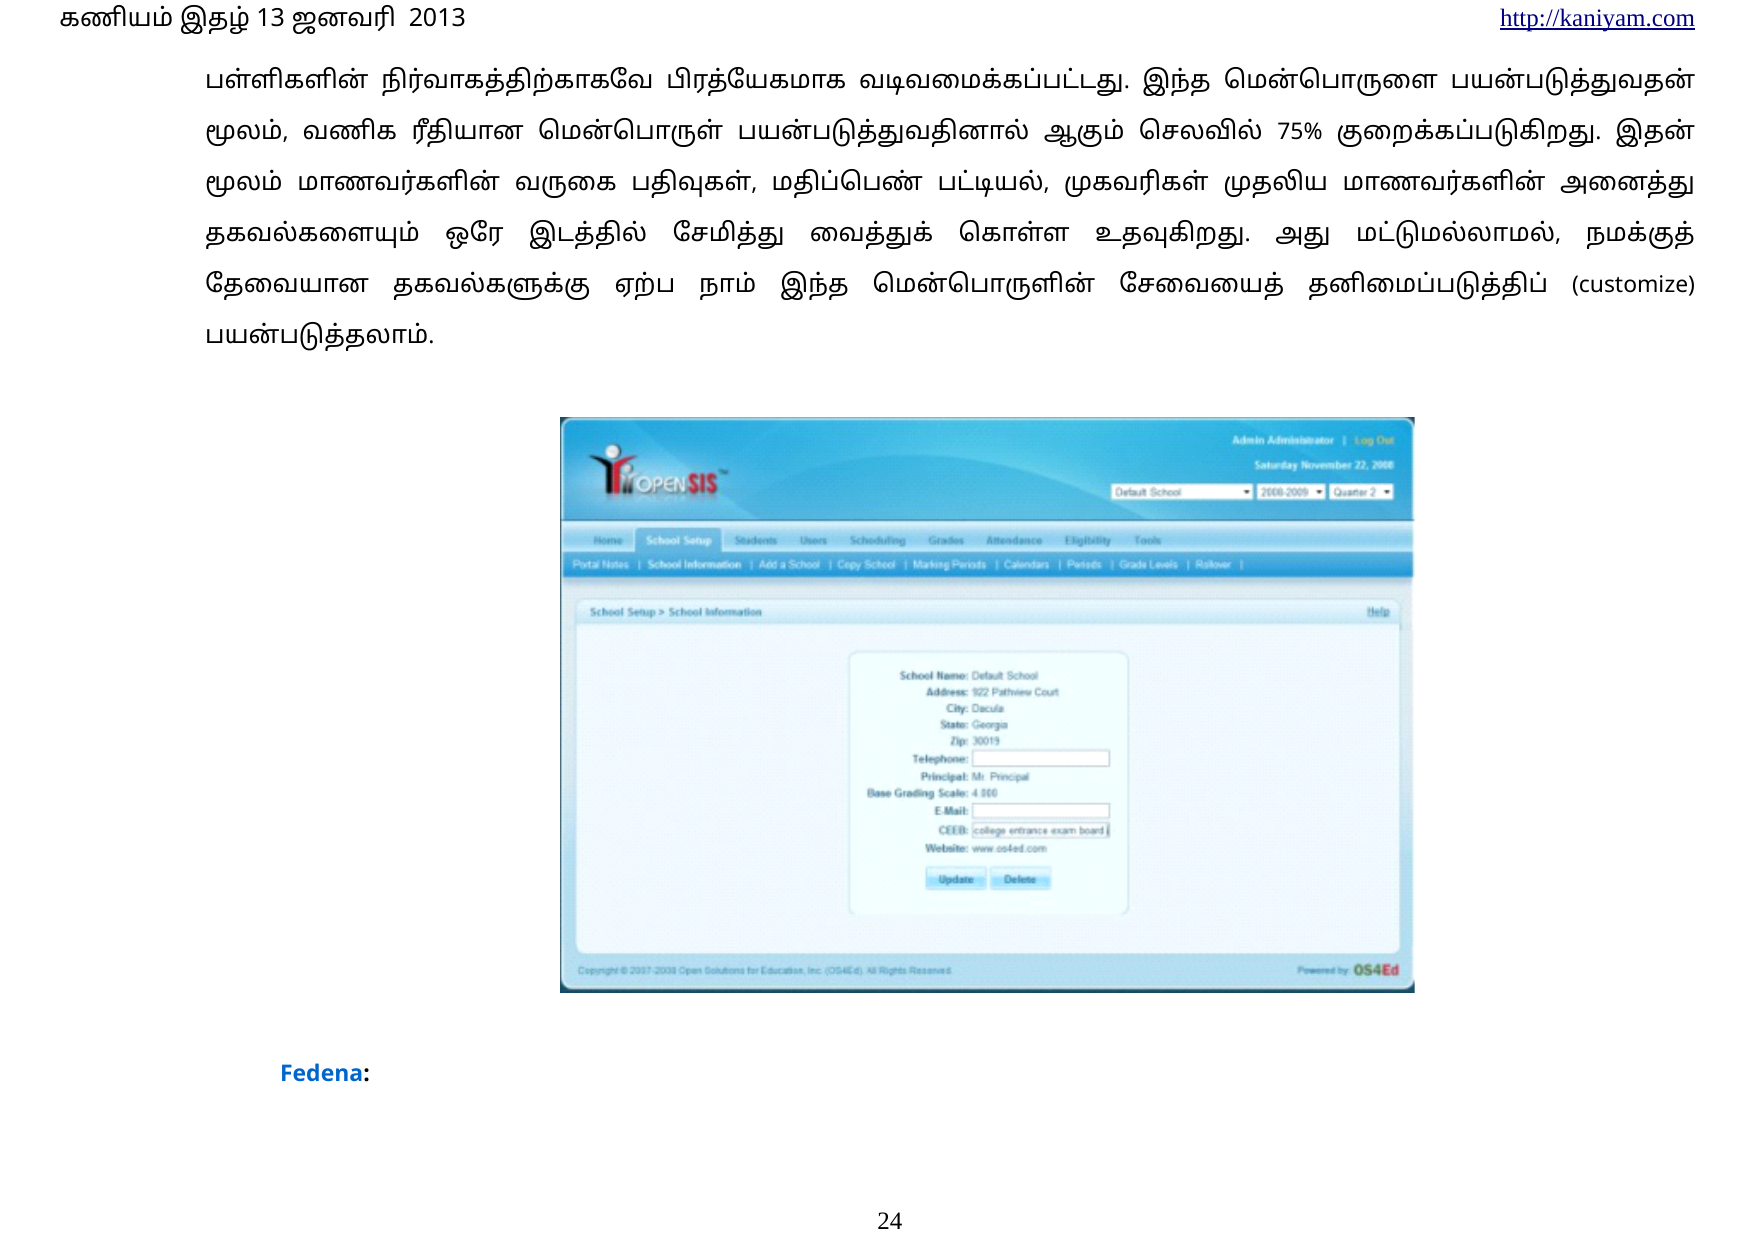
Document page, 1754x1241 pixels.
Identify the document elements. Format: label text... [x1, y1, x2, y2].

text Fedena: [205, 1057, 1695, 1088]
text பள்ளிகளின் நிர்வாகத்திற்காகவே பிரத்யேகமாக வடிவமைக்கப்பட்டது. இந்த மென்பொருளை பயன்படுத்துவதன் மூலம், வணிக ரீதியான மென்பொருள் பயன்படுத்துவதினால் ஆகும் செலவில் 75% குறைக்கப்படுகிறது. இதன் மூலம் மாணவர்களின் வருகை பதிவுகள், மதிப்பெண் பட்டியல், முகவரிகள் முதலிய மாணவர்களின் அனைத்து தகவல்களையும் ஒரே இடத்தில் சேமித்து வைத்துக் கொள்ள உதவுகிறது. அது மட்டுமல்லாமல், நமக்குத் தேவையான தகவல்களுக்கு ஏற்ப நாம் இந்த மென்பொருளின் சேவையைத் தனிமைப்படுத்திப் (customize) பயன்படுத்தலாம். [205, 64, 1695, 354]
